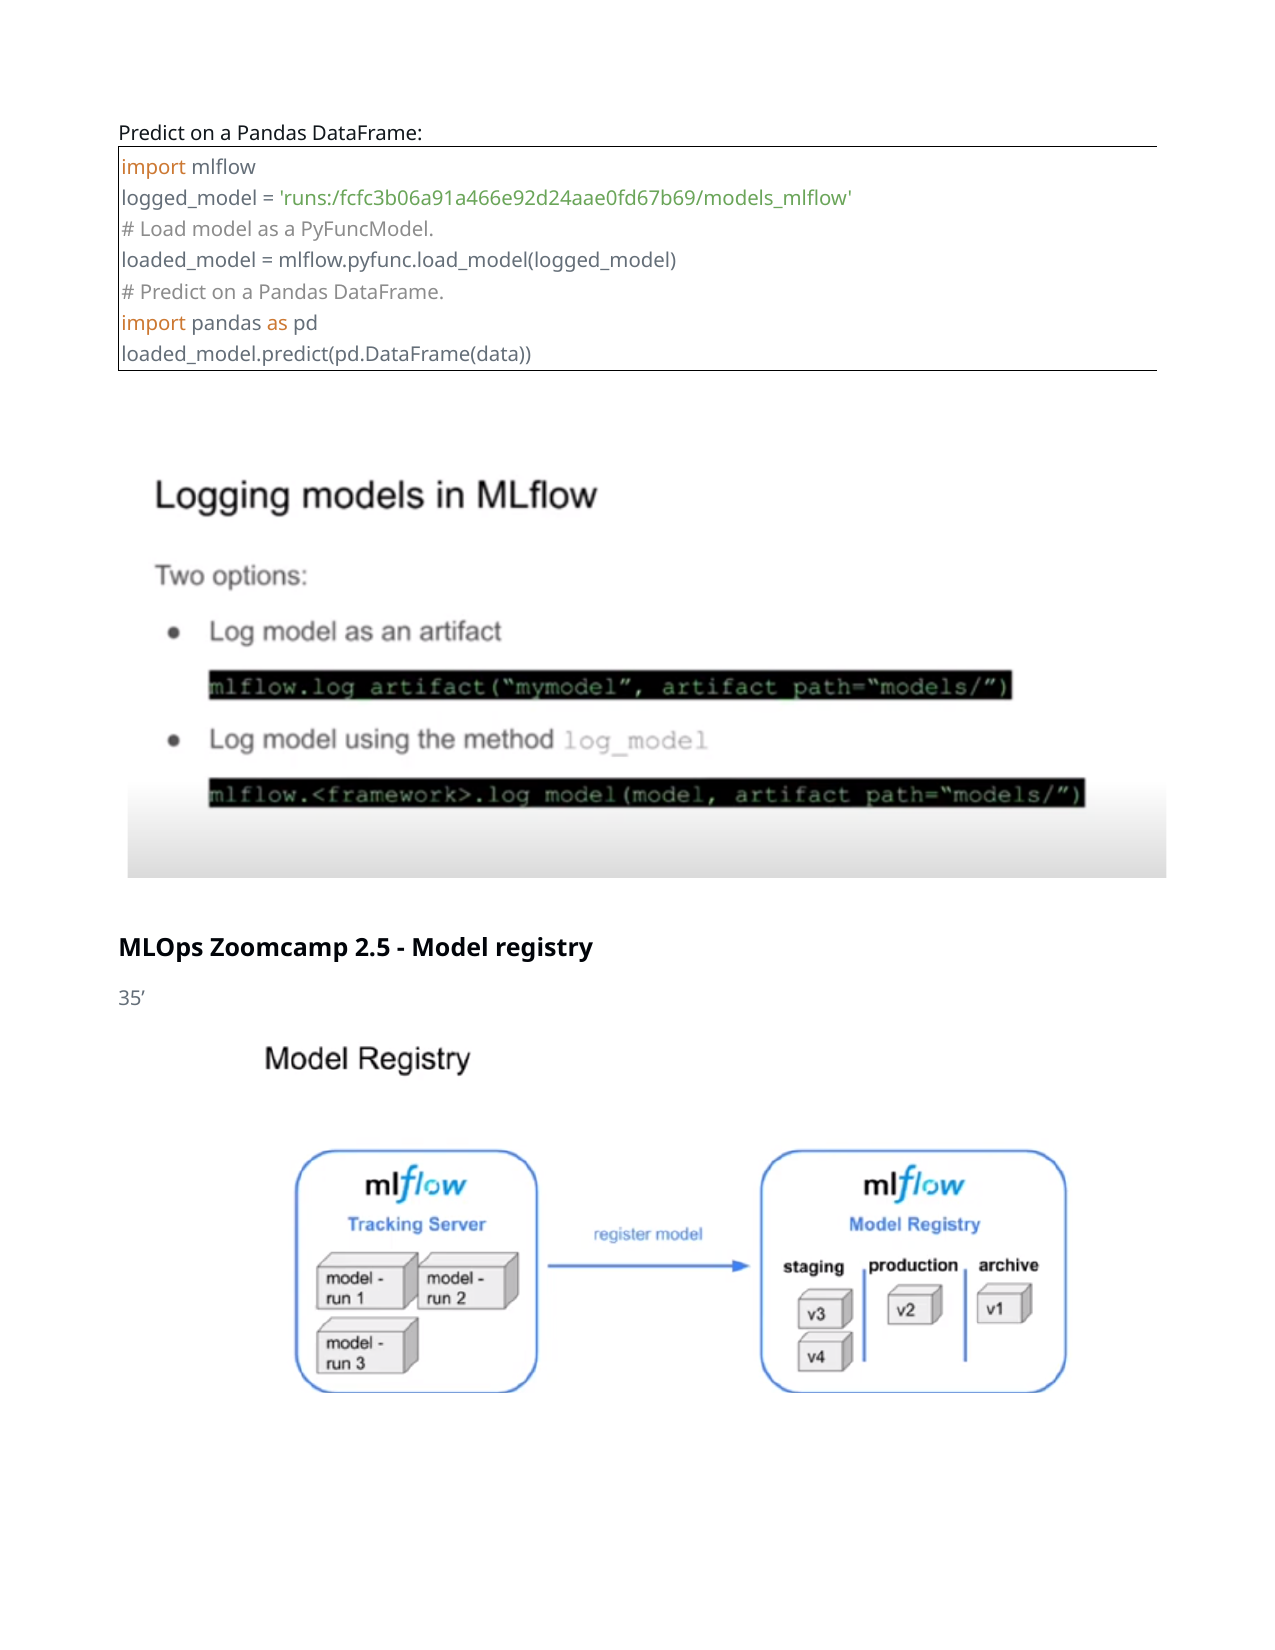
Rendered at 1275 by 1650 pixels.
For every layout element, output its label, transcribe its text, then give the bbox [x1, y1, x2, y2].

text loaded_model.predict(pd.DataFrame(data)) [119, 333, 1157, 370]
text # Predict on a Pandas DataFrame. [119, 271, 1157, 302]
text loaded_model = mlflow.pyfunc.load_model(logged_model) [119, 239, 1157, 271]
picture [127, 438, 1167, 878]
text import mlflow [119, 147, 1157, 177]
text import pandas as pd [119, 302, 1157, 333]
text 35’ [118, 984, 1157, 1011]
text # Load model as a PyFuncModel. [119, 208, 1157, 239]
picture [243, 1030, 1085, 1393]
text Predict on a Pandas DataFrame: [118, 118, 1157, 146]
text MLOps Zoomcamp 2.5 - Model registry [118, 930, 1157, 964]
text logged_model = 'runs:/fcfc3b06a91a466e92d24aae0fd67b69/models_mlflow' [119, 177, 1157, 208]
